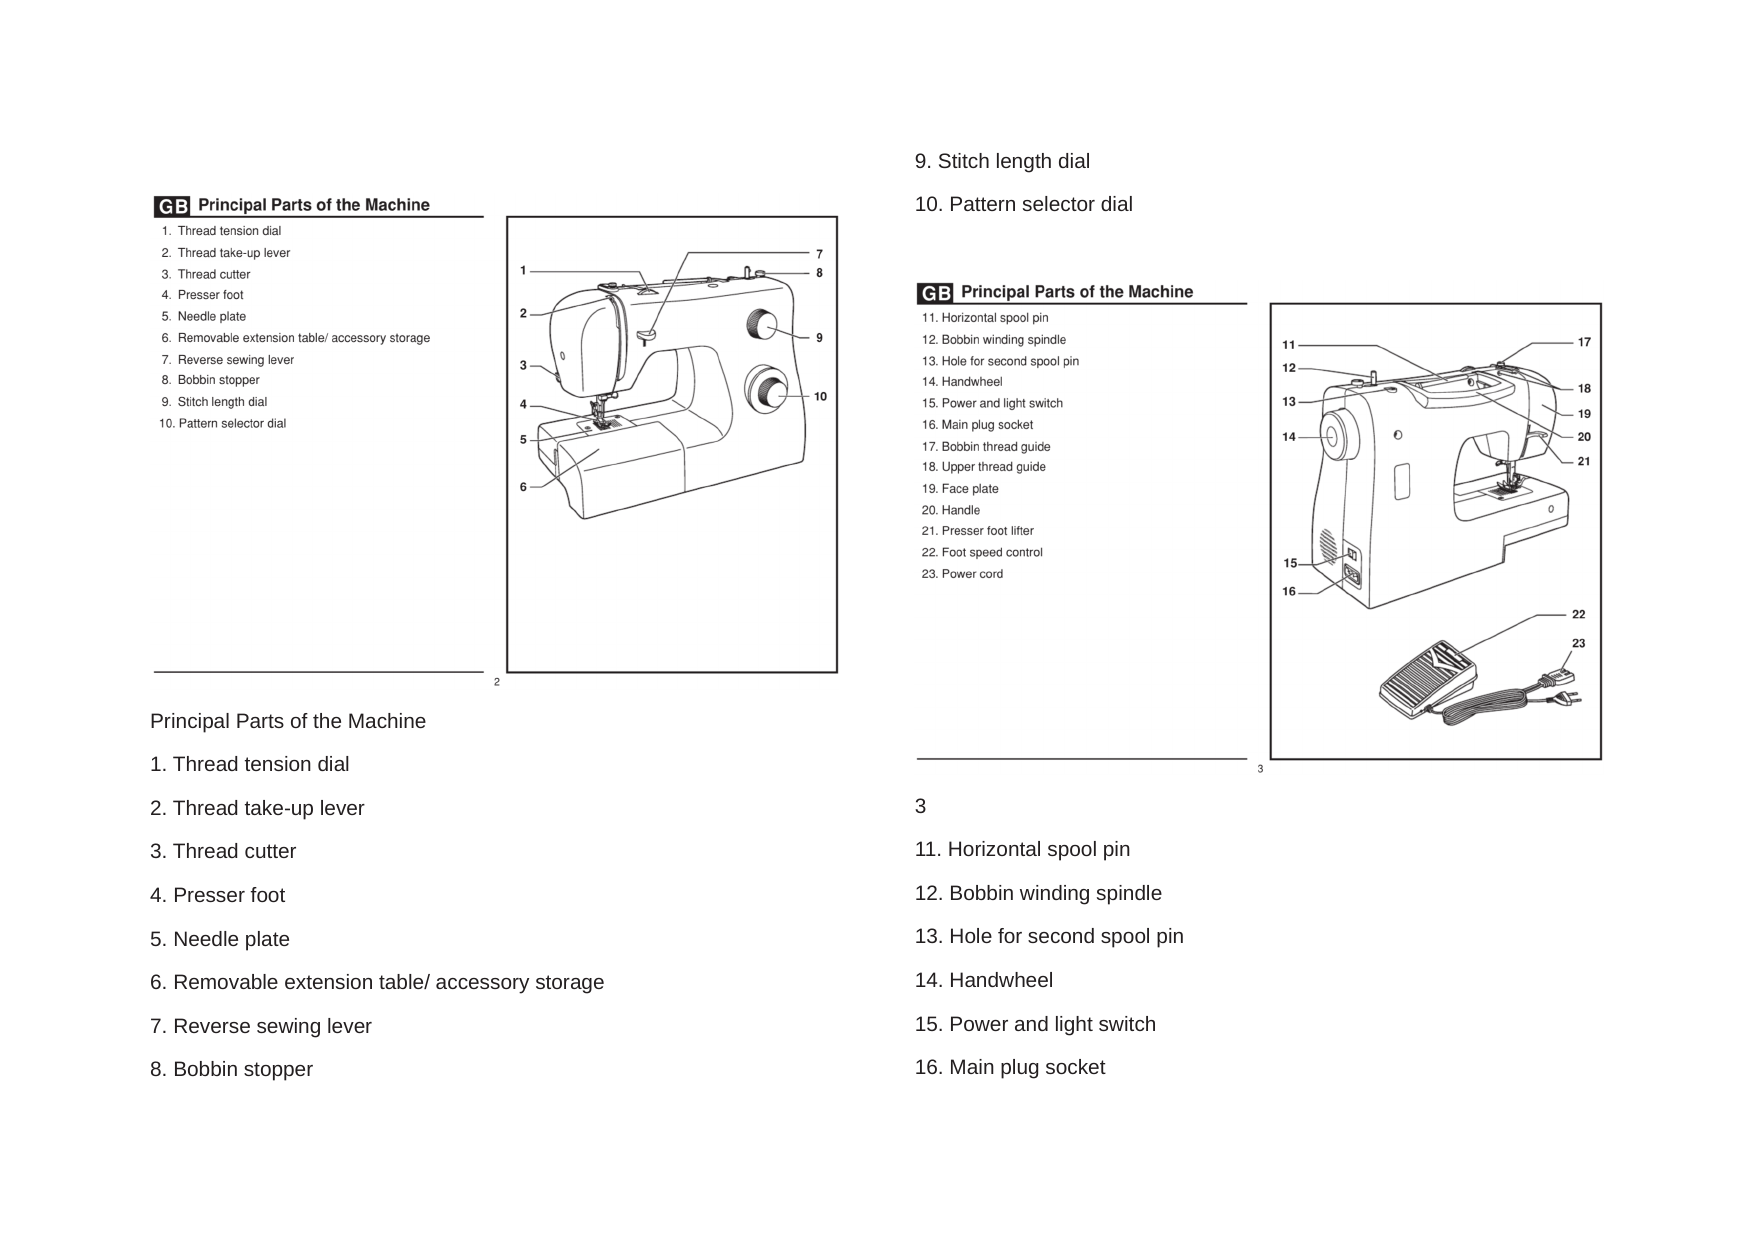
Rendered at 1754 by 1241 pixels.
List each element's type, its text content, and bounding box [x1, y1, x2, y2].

text 6. Removable extension table/ accessory storage [150, 971, 839, 994]
text 15. Power and light switch [914, 1013, 1604, 1036]
text 1. Thread tension dial [150, 754, 839, 776]
picture [150, 193, 839, 690]
text 9. Stitch length dial [914, 150, 1604, 173]
text 2. Thread take-up lever [150, 797, 839, 820]
text 16. Main plug socket [914, 1056, 1604, 1079]
text 5. Needle plate [150, 928, 839, 951]
text 3. Thread cutter [150, 841, 839, 863]
text GB [914, 237, 1604, 260]
text 8. Bobbin stopper [150, 1058, 839, 1081]
text 4. Presser foot [150, 884, 839, 907]
text GB [150, 150, 839, 173]
text 3 [914, 795, 1604, 818]
text 13. Hole for second spool pin [914, 926, 1604, 948]
picture [914, 280, 1604, 775]
text 12. Bobbin winding spindle [914, 882, 1604, 905]
text 10. Pattern selector dial [914, 193, 1604, 216]
text 11. Horizontal spool pin [914, 839, 1604, 861]
text 14. Handwheel [914, 969, 1604, 992]
text Principal Parts of the Machine [150, 710, 839, 733]
text 7. Reverse sewing lever [150, 1015, 839, 1038]
